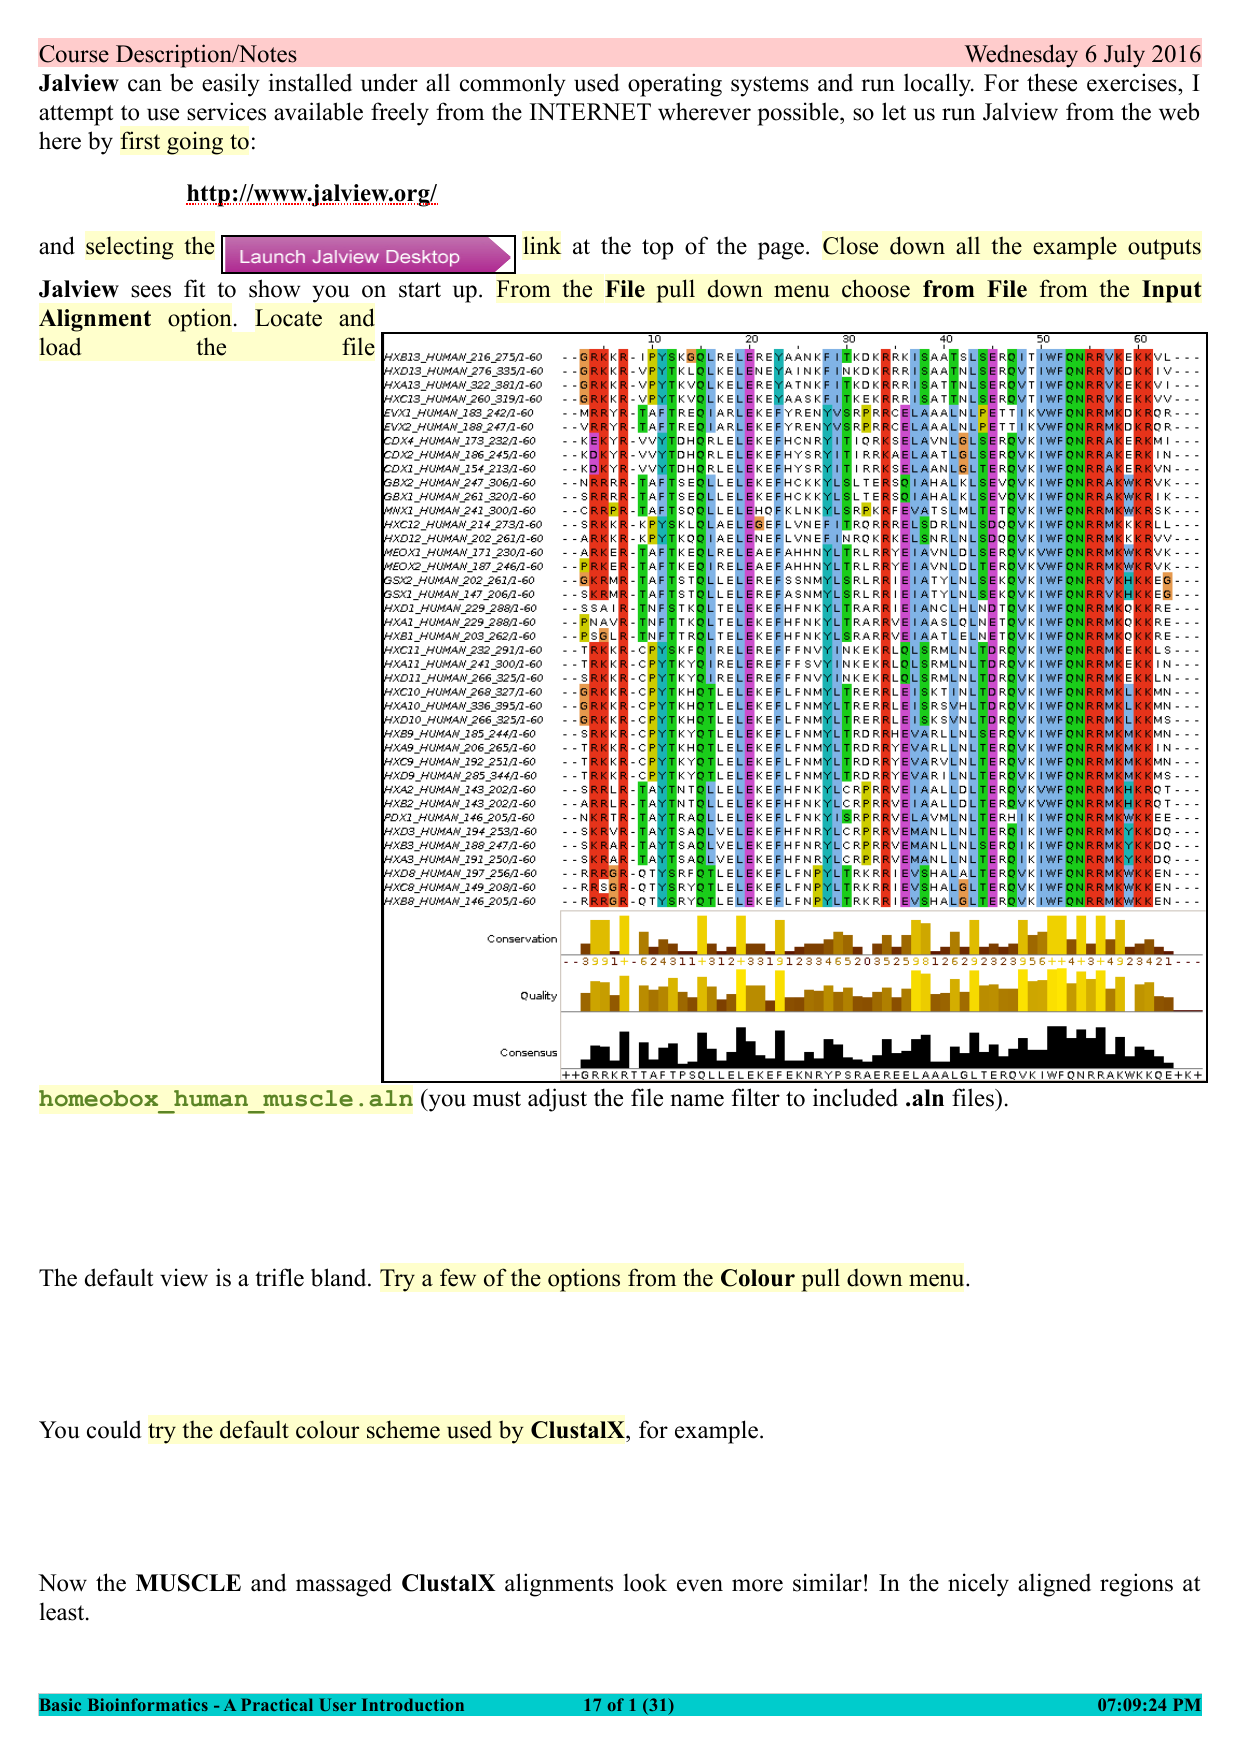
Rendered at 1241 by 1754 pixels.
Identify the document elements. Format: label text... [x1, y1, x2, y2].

picture [223, 237, 514, 272]
text The default view is a trifle bland. Try a few of the options from the Colour pull down menu. [38, 1262, 1202, 1292]
text Jalview can be easily installed under all commonly used operating systems and run locally. For these exercises, I attempt to use services available freely from the INTERNET wherever possible, so let us run Jalview from the web here by first going to: [38, 67, 1202, 155]
text You could try the default colour scheme used by ClustalX, for example. [38, 1415, 1202, 1444]
text Now the MUSCLE and massaged ClustalX alignments look even more similar! In the nicely aligned regions at least. [38, 1568, 1202, 1626]
text and selecting thelink at the top of the page. Close down all the example outputs Jalview sees fit to show you on start up. From the File pull down menu choose from File from the Input Alignment option. Locate and load the file homeobox_human_muscle.aln (you must adjust the file name filter to included .aln files). [38, 231, 1202, 1114]
picture [383, 334, 1206, 1081]
text http://www.jalview.org/ [186, 178, 1202, 207]
